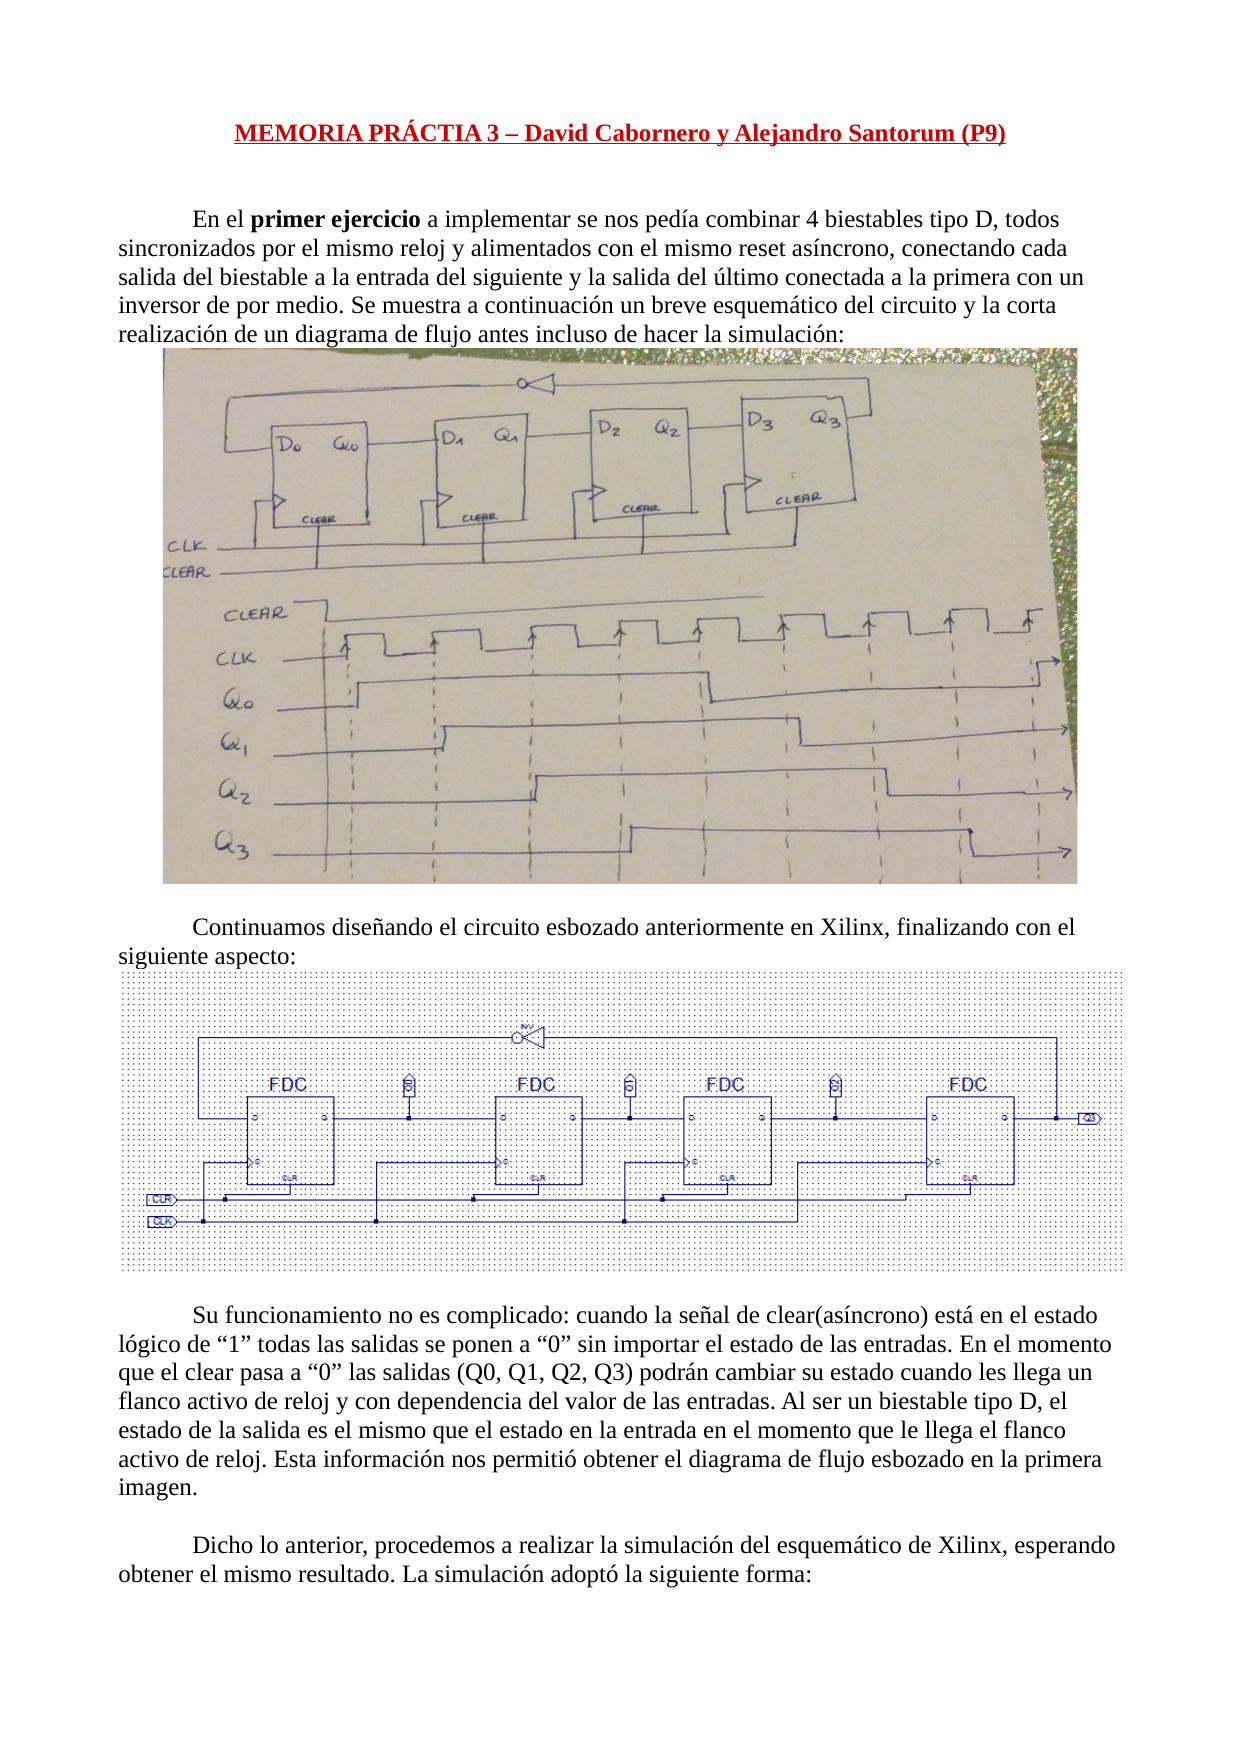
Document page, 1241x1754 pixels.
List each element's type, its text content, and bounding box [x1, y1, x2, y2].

text Dicho lo anterior, procedemos a realizar la simulación del esquemático de Xilinx, esperando obtener el mismo resultado. La simulación adoptó la siguiente forma: [118, 1530, 1122, 1587]
text En el primer ejercicio a implementar se nos pedía combinar 4 biestables tipo D, todos sincronizados por el mismo reloj y alimentados con el mismo reset asíncrono, conectando cada salida del biestable a la entrada del siguiente y la salida del último conectada a la primera con un inversor de por medio. Se muestra a continuación un breve esquemático del circuito y la corta realización de un diagrama de flujo antes incluso de hacer la simulación: [118, 204, 1122, 348]
text Continuamos diseñando el circuito esbozado anteriormente en Xilinx, finalizando con el siguiente aspecto: [118, 912, 1122, 969]
text Su funcionamiento no es complicado: cuando la señal de clear(asíncrono) está en el estado lógico de “1” todas las salidas se ponen a “0” sin importar el estado de las entradas. En el momento que el clear pasa a “0” las salidas (Q0, Q1, Q2, Q3) podrán cambiar su estado cuando les llega un flanco activo de reloj y con dependencia del valor de las entradas. Al ser un biestable tipo D, el estado de la salida es el mismo que el estado en la entrada en el momento que le llega el flanco activo de reloj. Esta información nos permitió obtener el diagrama de flujo esbozado en la primera imagen. [118, 1300, 1122, 1501]
text MEMORIA PRÁCTIA 3 – David Cabornero y Alejandro Santorum (P9) [118, 118, 1122, 147]
picture [118, 969, 1123, 1272]
picture [162, 348, 1078, 884]
